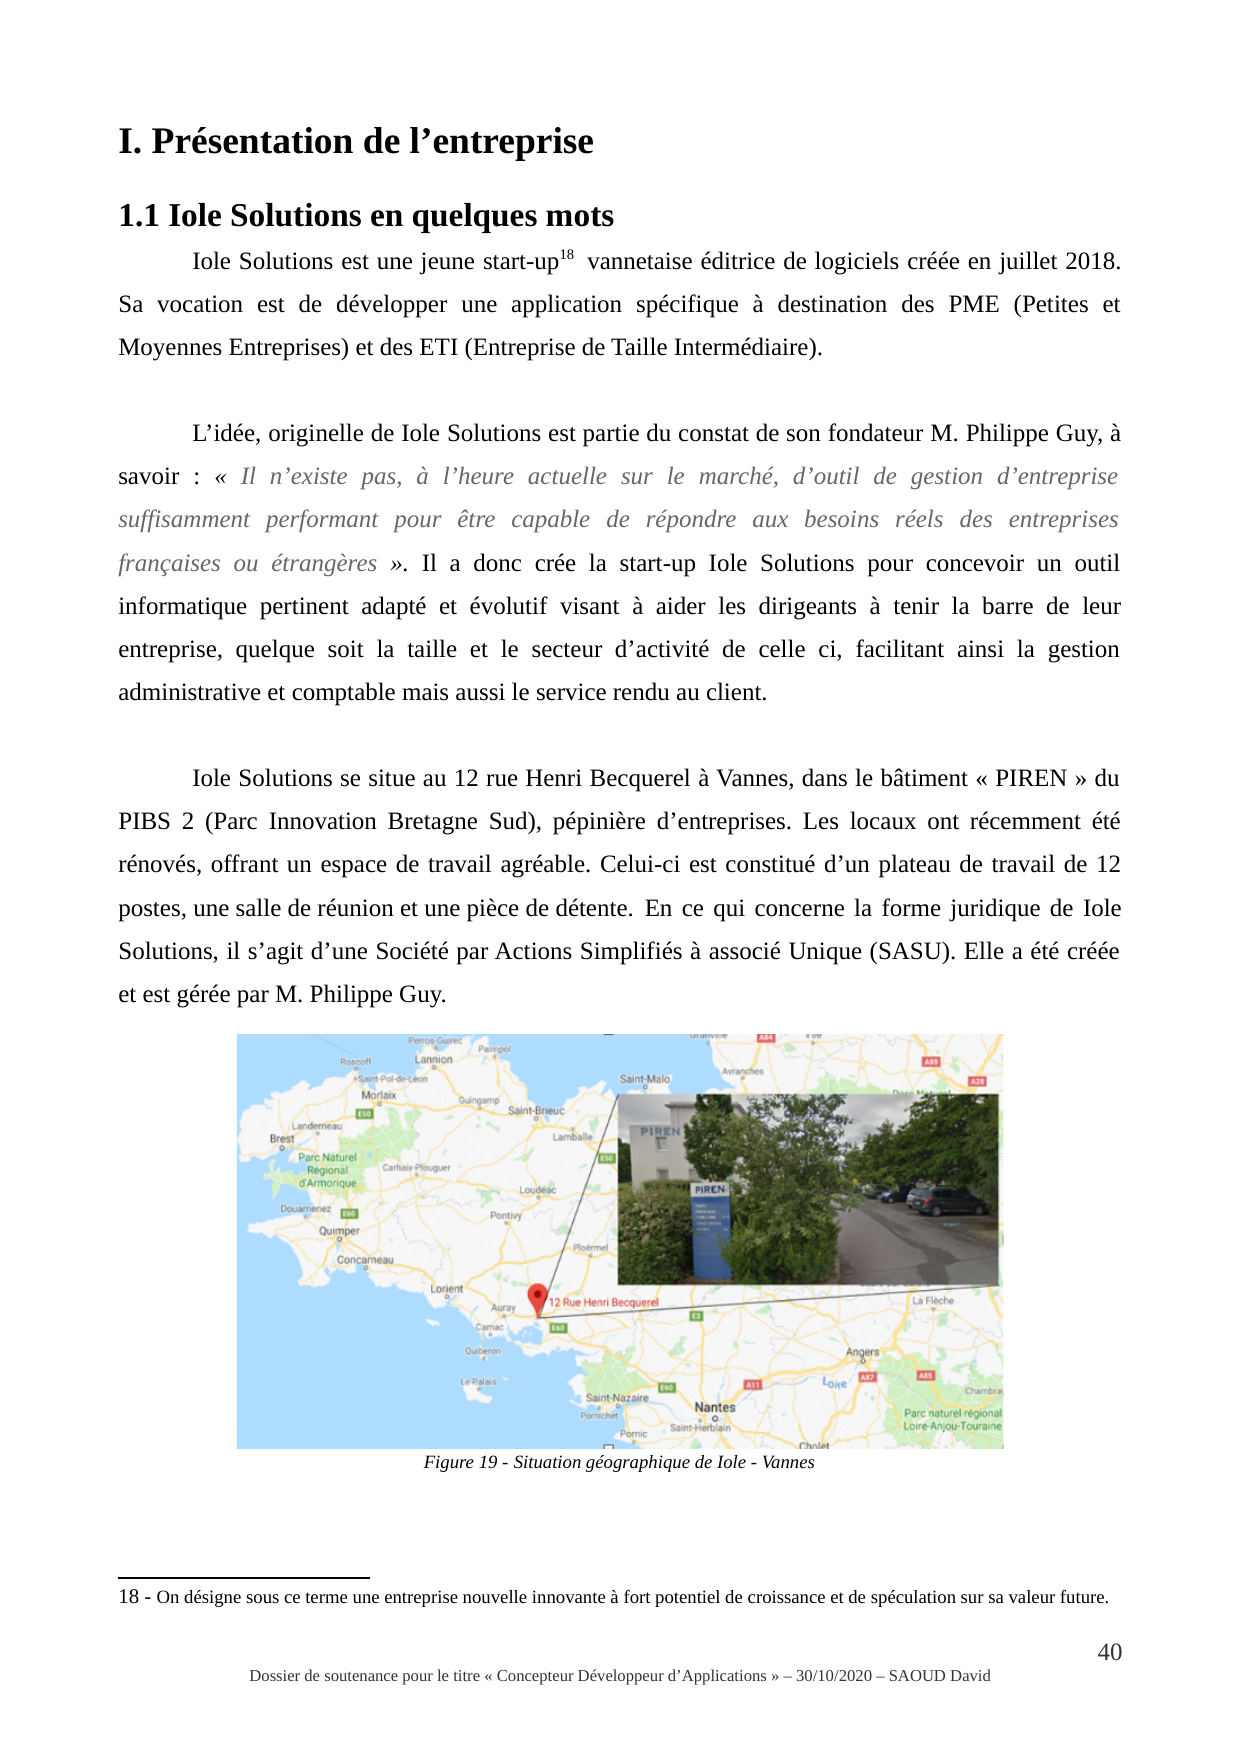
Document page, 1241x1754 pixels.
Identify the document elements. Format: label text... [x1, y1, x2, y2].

subtitle 1.1 Iole Solutions en quelques mots [118, 195, 1122, 233]
text L’idée, originelle de Iole Solutions est partie du constat de son fondateur M. Philippe Guy, à savoir : « Il n’existe pas, à l’heure actuelle sur le marché, d’outil de gestion d’entreprise suffisamment performant pour être capable de répondre aux besoins réels des entreprises françaises ou étrangères ». Il a donc crée la start-up Iole Solutions pour concevoir un outil informatique pertinent adapté et évolutif visant à aider les dirigeants à tenir la barre de leur entreprise, quelque soit la taille et le secteur d’activité de celle ci, facilitant ainsi la gestion administrative et comptable mais aussi le service rendu au client. [118, 418, 1122, 706]
text Iole Solutions est une jeune start-up vannetaise éditrice de logiciels créée en juillet 2018. Sa vocation est de développer une application spécifique à destination des PME (Petites et Moyennes Entreprises) et des ETI (Entreprise de Taille Intermédiaire). [118, 246, 1122, 361]
subtitle I. Présentation de l’entreprise [118, 118, 1122, 162]
text Figure 19 - Situation géographique de Iole - Vannes [237, 1449, 1003, 1473]
text - On désigne sous ce terme une entreprise nouvelle innovante à fort potentiel de croissance et de spéculation sur sa valeur future. [118, 1584, 1122, 1608]
text Iole Solutions se situe au 12 rue Henri Becquerel à Vannes, dans le bâtiment « PIREN » du PIBS 2 (Parc Innovation Bretagne Sud), pépinière d’entreprises. Les locaux ont récemment été rénovés, offrant un espace de travail agréable. Celui-ci est constitué d’un plateau de travail de 12 postes, une salle de réunion et une pièce de détente. En ce qui concerne la forme juridique de Iole Solutions, il s’agit d’une Société par Actions Simplifiés à associé Unique (SASU). Elle a été créée et est gérée par M. Philippe Guy. [118, 763, 1122, 1008]
picture [236, 1034, 1004, 1449]
